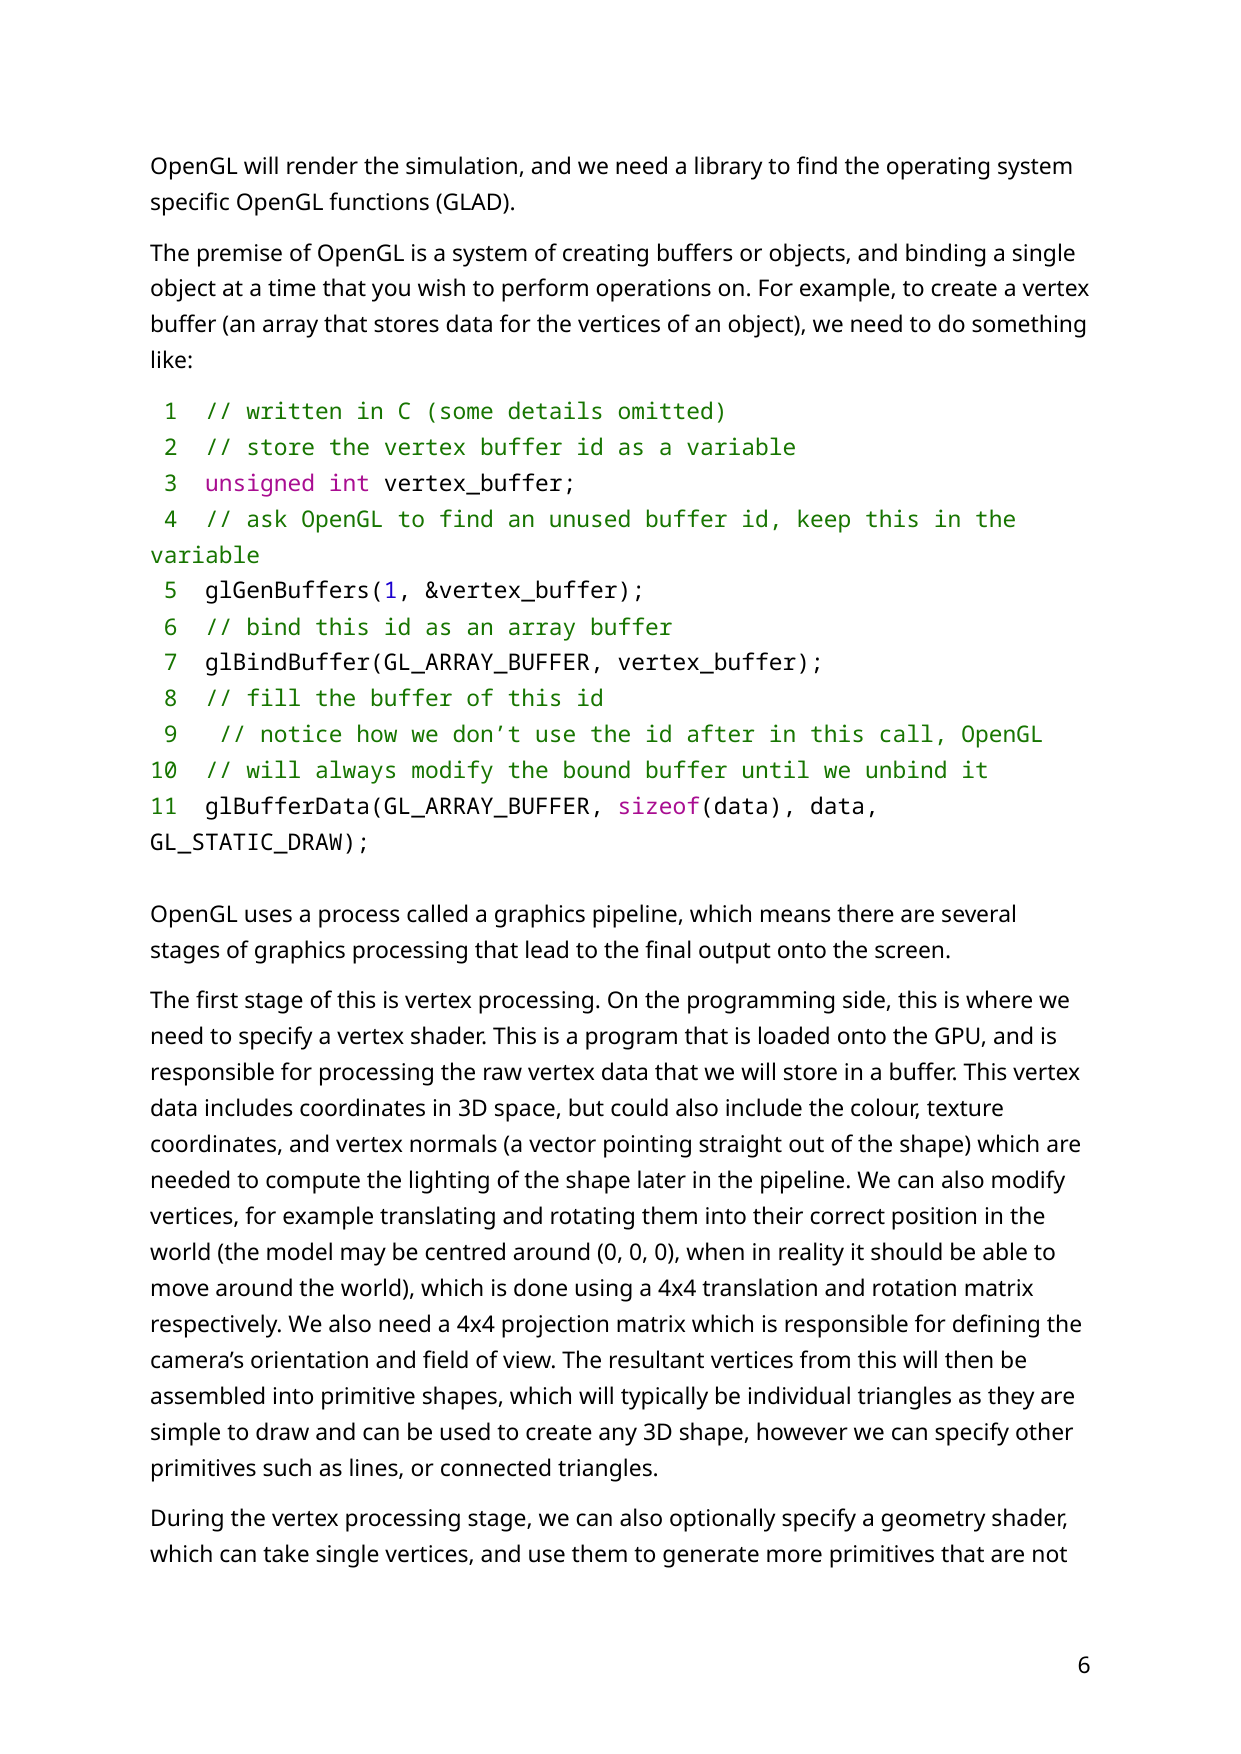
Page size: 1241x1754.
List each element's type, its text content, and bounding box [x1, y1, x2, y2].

text OpenGL will render the simulation, and we need a library to find the operating system specific OpenGL functions (GLAD). [150, 150, 1090, 217]
text OpenGL uses a process called a graphics pipeline, which means there are several stages of graphics processing that lead to the final output onto the screen. [150, 898, 1090, 965]
text 4 // ask OpenGL to find an unused buffer id, keep this in the variable [150, 503, 1090, 570]
text During the vertex processing stage, we can also optionally specify a geometry shader, which can take single vertices, and use them to generate more primitives that are not [150, 1502, 1090, 1569]
text 2 // store the vertex buffer id as a variable [150, 431, 1090, 462]
text 6 // bind this id as an array buffer [150, 610, 1090, 642]
text 1 // written in C (some details omitted) [150, 395, 1090, 426]
text 10 // will always modify the bound buffer until we unbind it [150, 754, 1090, 785]
text The first stage of this is vertex processing. On the programming side, this is where we need to specify a vertex shader. This is a program that is loaded onto the GPU, and is responsible for processing the raw vertex data that we will store in a buffer. This vertex data includes coordinates in 3D space, but could also include the colour, texture coordinates, and vertex normals (a vector pointing straight out of the shape) which are needed to compute the lighting of the shape later in the pipeline. We can also modify vertices, for example translating and rotating them into their correct position in the world (the model may be centred around (0, 0, 0), when in reality it should be able to move around the world), which is done using a 4x4 translation and rotation matrix respectively. We also need a 4x4 projection matrix which is responsible for defining the camera’s orientation and field of view. The resultant vertices from this will then be assembled into primitive shapes, which will typically be individual triangles as they are simple to draw and can be used to create any 3D shape, however we can specify other primitives such as lines, or connected triangles. [150, 984, 1090, 1483]
text 5 glGenBuffers(1, &vertex_buffer); [150, 574, 1090, 606]
text The premise of OpenGL is a system of creating buffers or objects, and binding a single object at a time that you wish to perform operations on. For example, to create a vertex buffer (an array that stores data for the vertices of an object), we need to do something like: [150, 236, 1090, 376]
text 11 glBufferData(GL_ARRAY_BUFFER, sizeof(data), data, GL_STATIC_DRAW); [150, 790, 1090, 857]
text 7 glBindBuffer(GL_ARRAY_BUFFER, vertex_buffer); [150, 646, 1090, 678]
text 3 unsigned int vertex_buffer; [150, 467, 1090, 498]
text 9 // notice how we don’t use the id after in this call, OpenGL [150, 718, 1090, 749]
text 8 // fill the buffer of this id [150, 682, 1090, 713]
